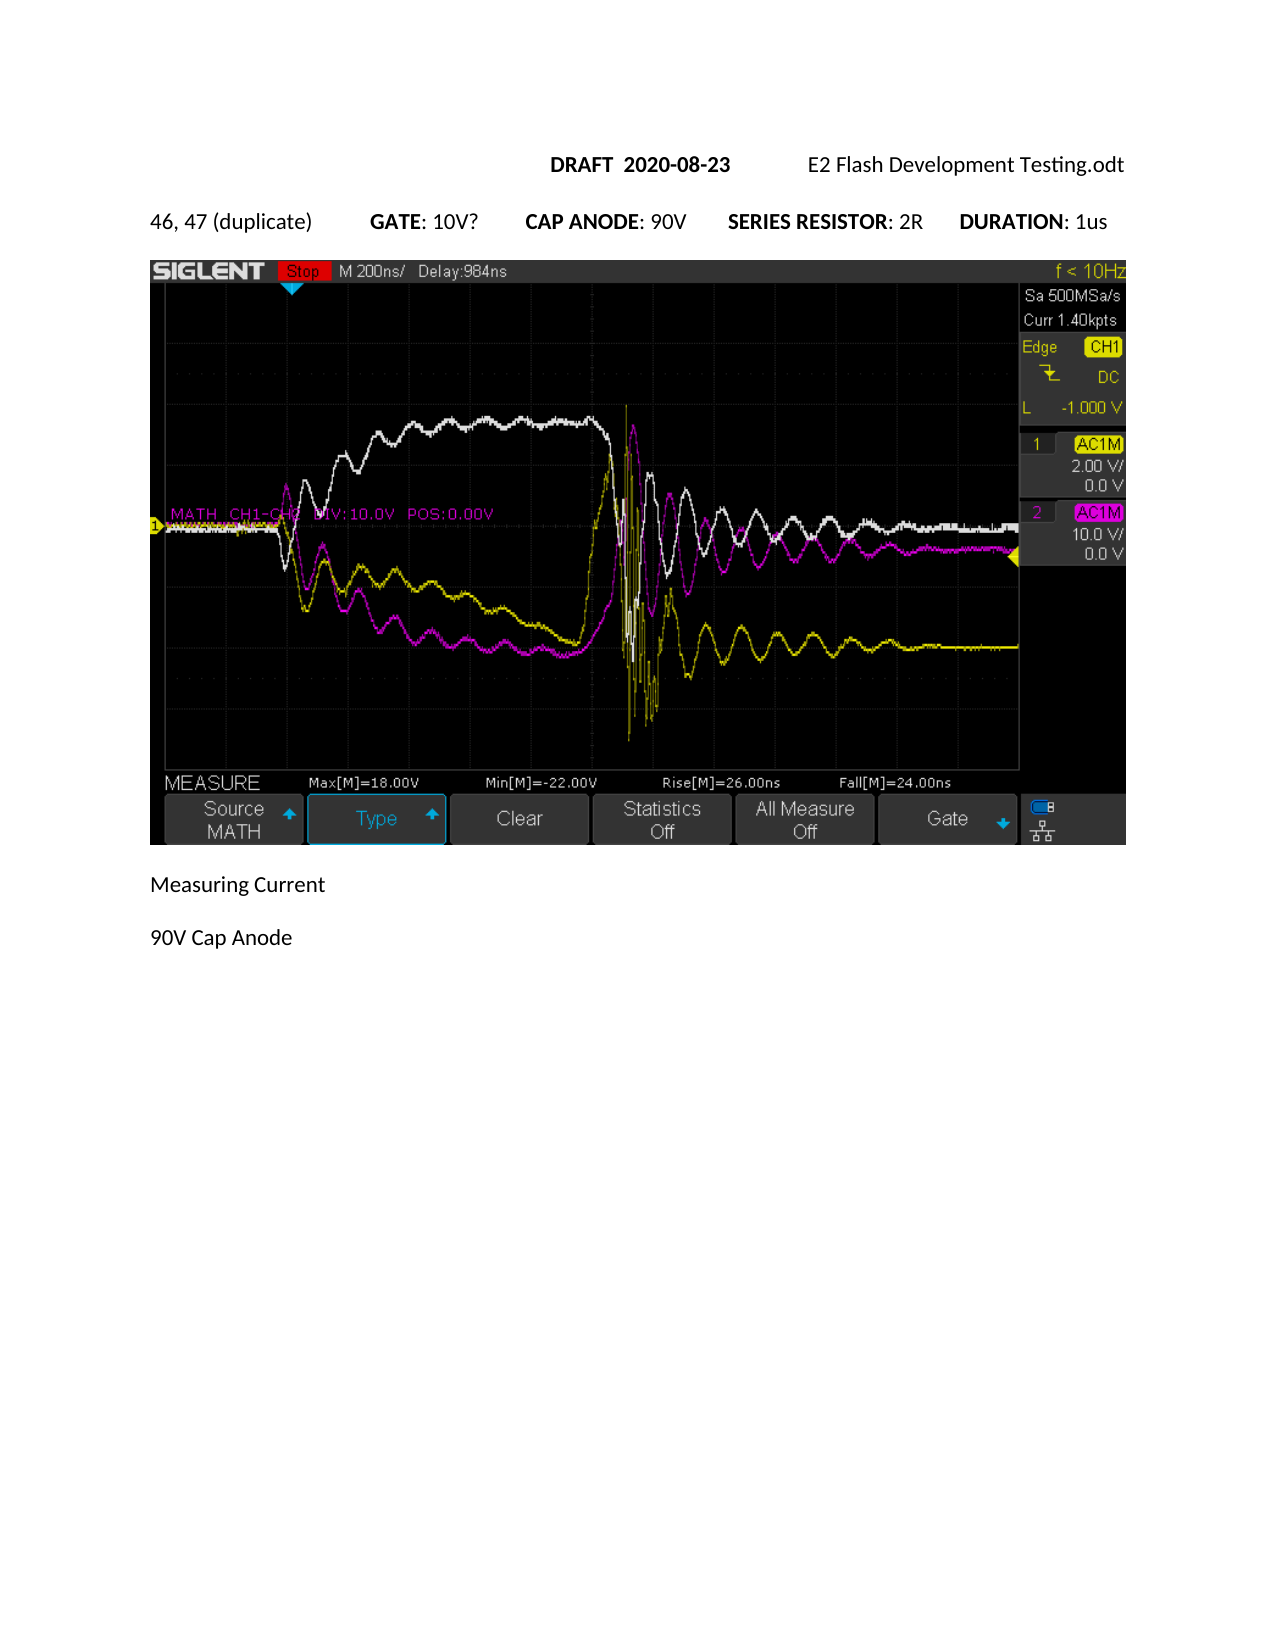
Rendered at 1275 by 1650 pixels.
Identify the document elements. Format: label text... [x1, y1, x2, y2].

picture [150, 260, 1126, 845]
text 46, 47 (duplicate) GATE: 10V? CAP ANODE: 90V SERIES RESISTOR: 2R DURATION: 1us [150, 207, 1125, 236]
text Measuring Current [150, 870, 1125, 898]
text 90V Cap Anode [150, 923, 1125, 951]
picture [309, 796, 444, 843]
